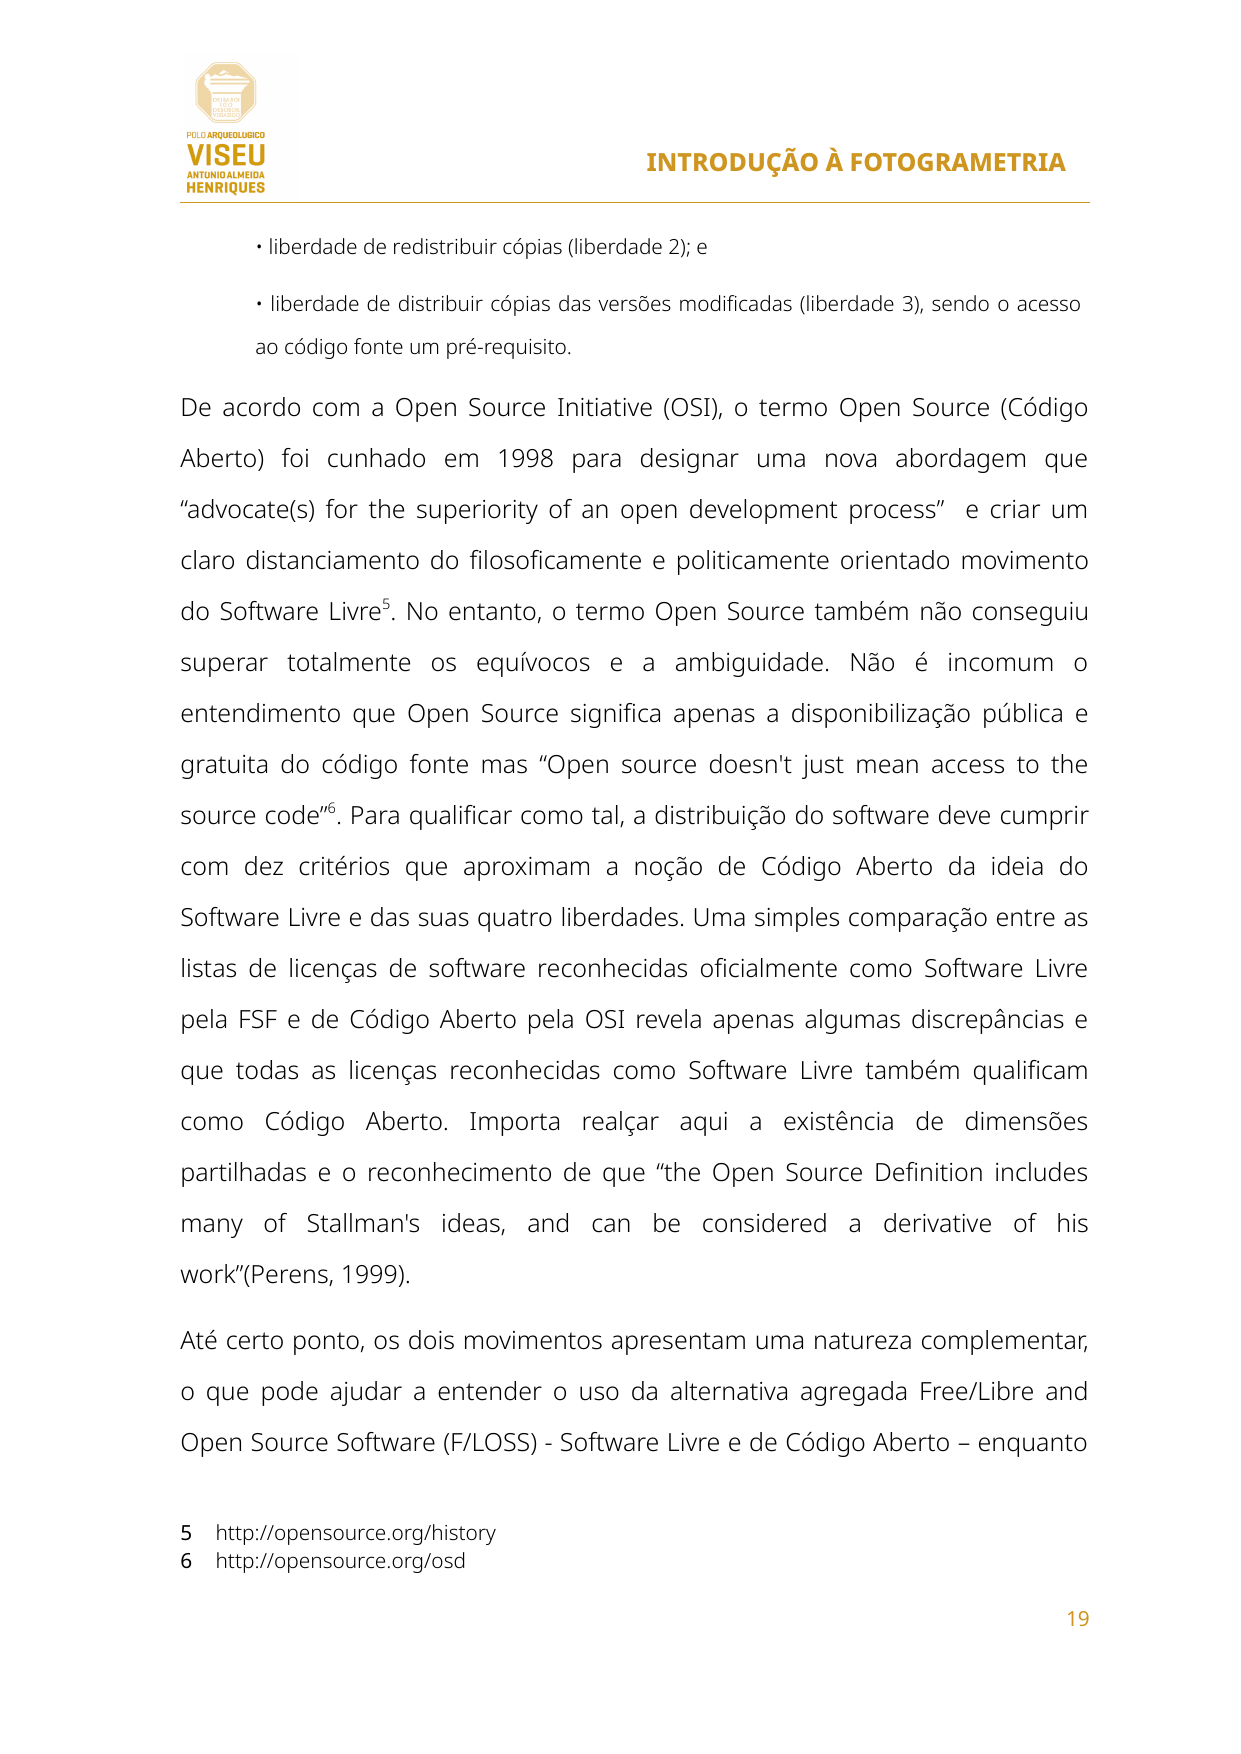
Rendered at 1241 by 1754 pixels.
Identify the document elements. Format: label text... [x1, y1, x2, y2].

picture [184, 54, 300, 202]
text • liberdade de distribuir cópias das versões modificadas (liberdade 3), sendo o acesso ao código fonte um pré-requisito. [180, 289, 1090, 361]
text Até certo ponto, os dois movimentos apresentam uma natureza complementar, o que pode ajudar a entender o uso da alternativa agregada Free/Libre and Open Source Software (F/LOSS) - Software Livre e de Código Aberto – enquanto [180, 1323, 1090, 1459]
text http://opensource.org/osd [180, 1547, 1090, 1575]
text De acordo com a Open Source Initiative (OSI), o termo Open Source (Código Aberto) foi cunhado em 1998 para designar uma nova abordagem que “advocate(s) for the superiority of an open development process” e criar um claro distanciamento do filosoficamente e politicamente orientado movimento do Software Livre. No entanto, o termo Open Source também não conseguiu superar totalmente os equívocos e a ambiguidade. Não é incomum o entendimento que Open Source significa apenas a disponibilização pública e gratuita do código fonte mas “Open source doesn't just mean access to the source code”. Para qualificar como tal, a distribuição do software deve cumprir com dez critérios que aproximam a noção de Código Aberto da ideia do Software Livre e das suas quatro liberdades. Uma simples comparação entre as listas de licenças de software reconhecidas oficialmente como Software Livre pela FSF e de Código Aberto pela OSI revela apenas algumas discrepâncias e que todas as licenças reconhecidas como Software Livre também qualificam como Código Aberto. Importa realçar aqui a existência de dimensões partilhadas e o reconhecimento de que “the Open Source Definition includes many of Stallman's ideas, and can be considered a derivative of his work”(Perens, 1999). [180, 389, 1090, 1291]
text • liberdade de redistribuir cópias (liberdade 2); e [180, 232, 1090, 261]
text http://opensource.org/history [180, 1518, 1090, 1547]
